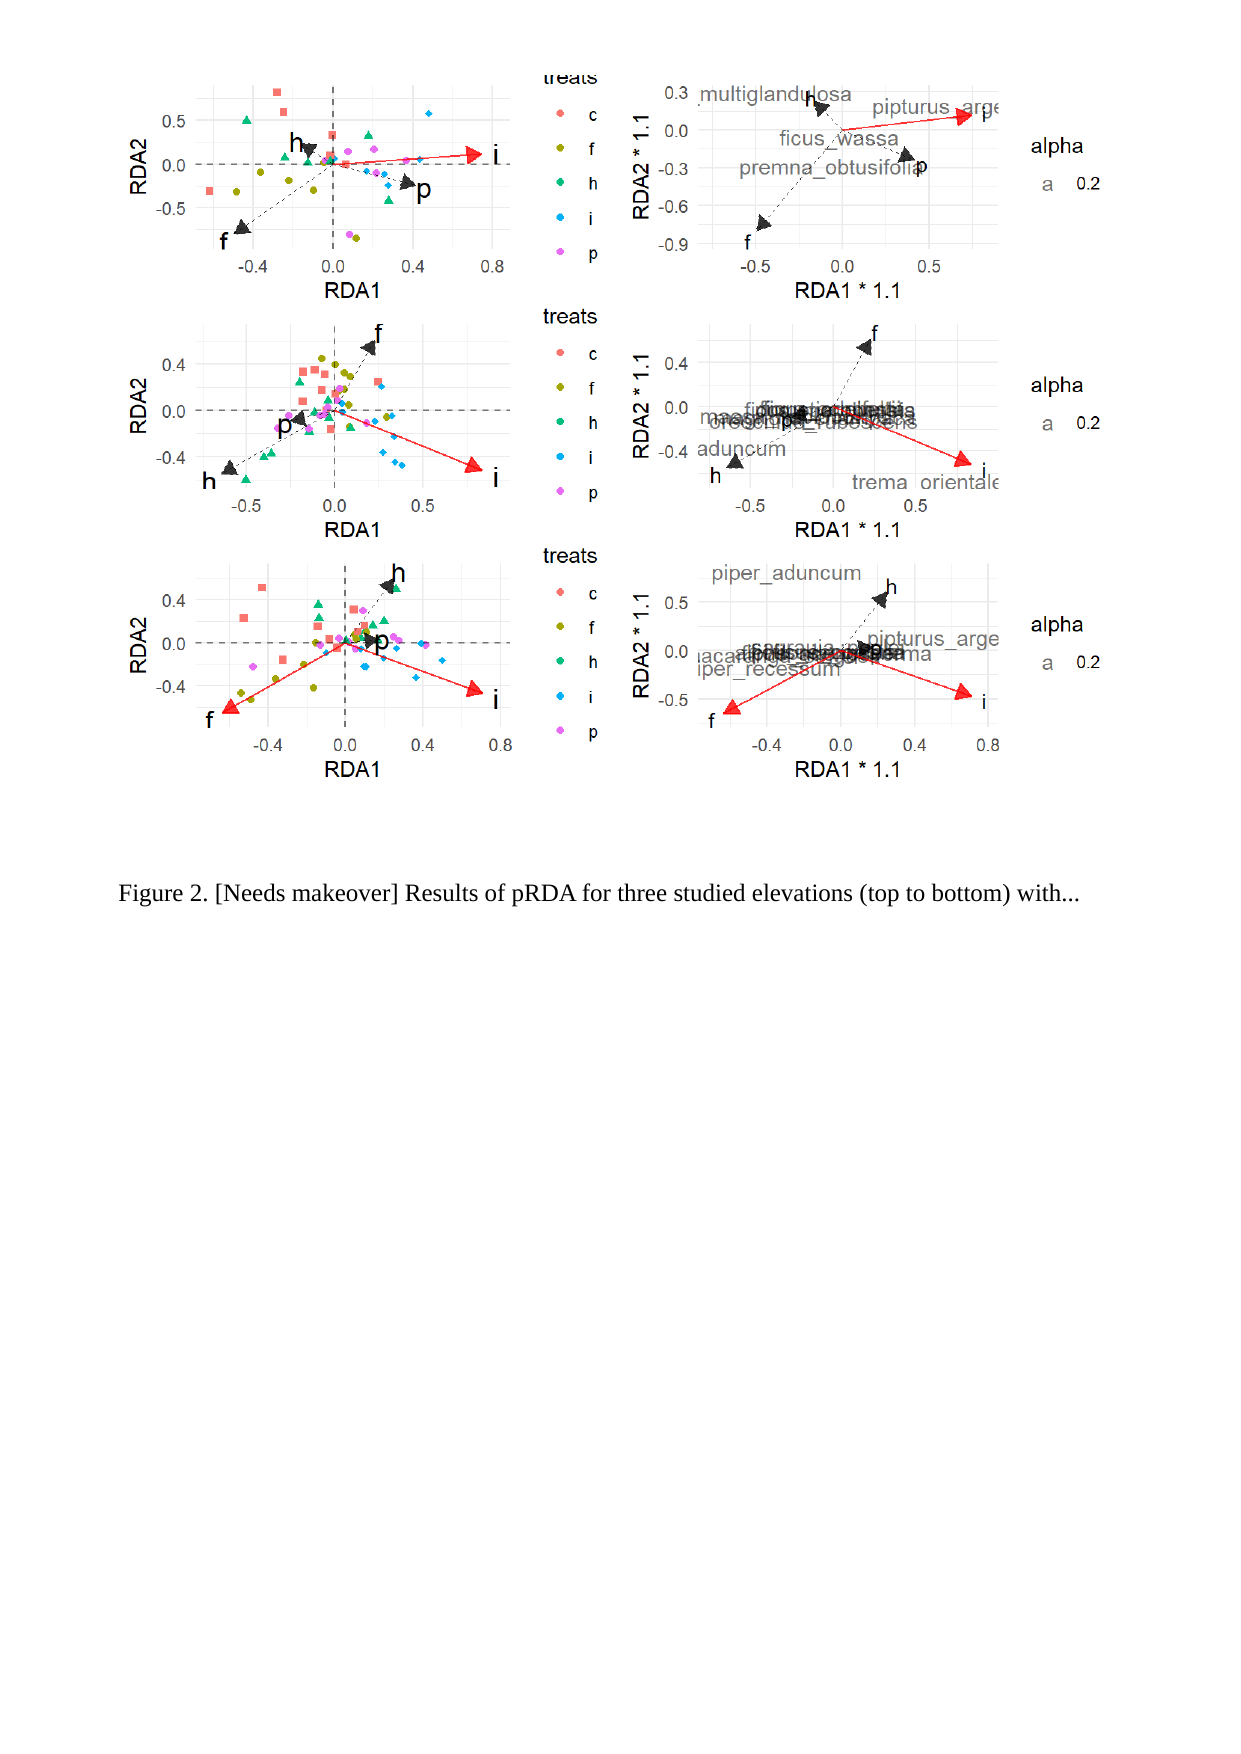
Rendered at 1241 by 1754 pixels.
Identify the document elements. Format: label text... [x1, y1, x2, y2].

text Figure 2. [Needs makeover] Results of pRDA for three studied elevations (top to bottom) with... [118, 878, 1122, 907]
